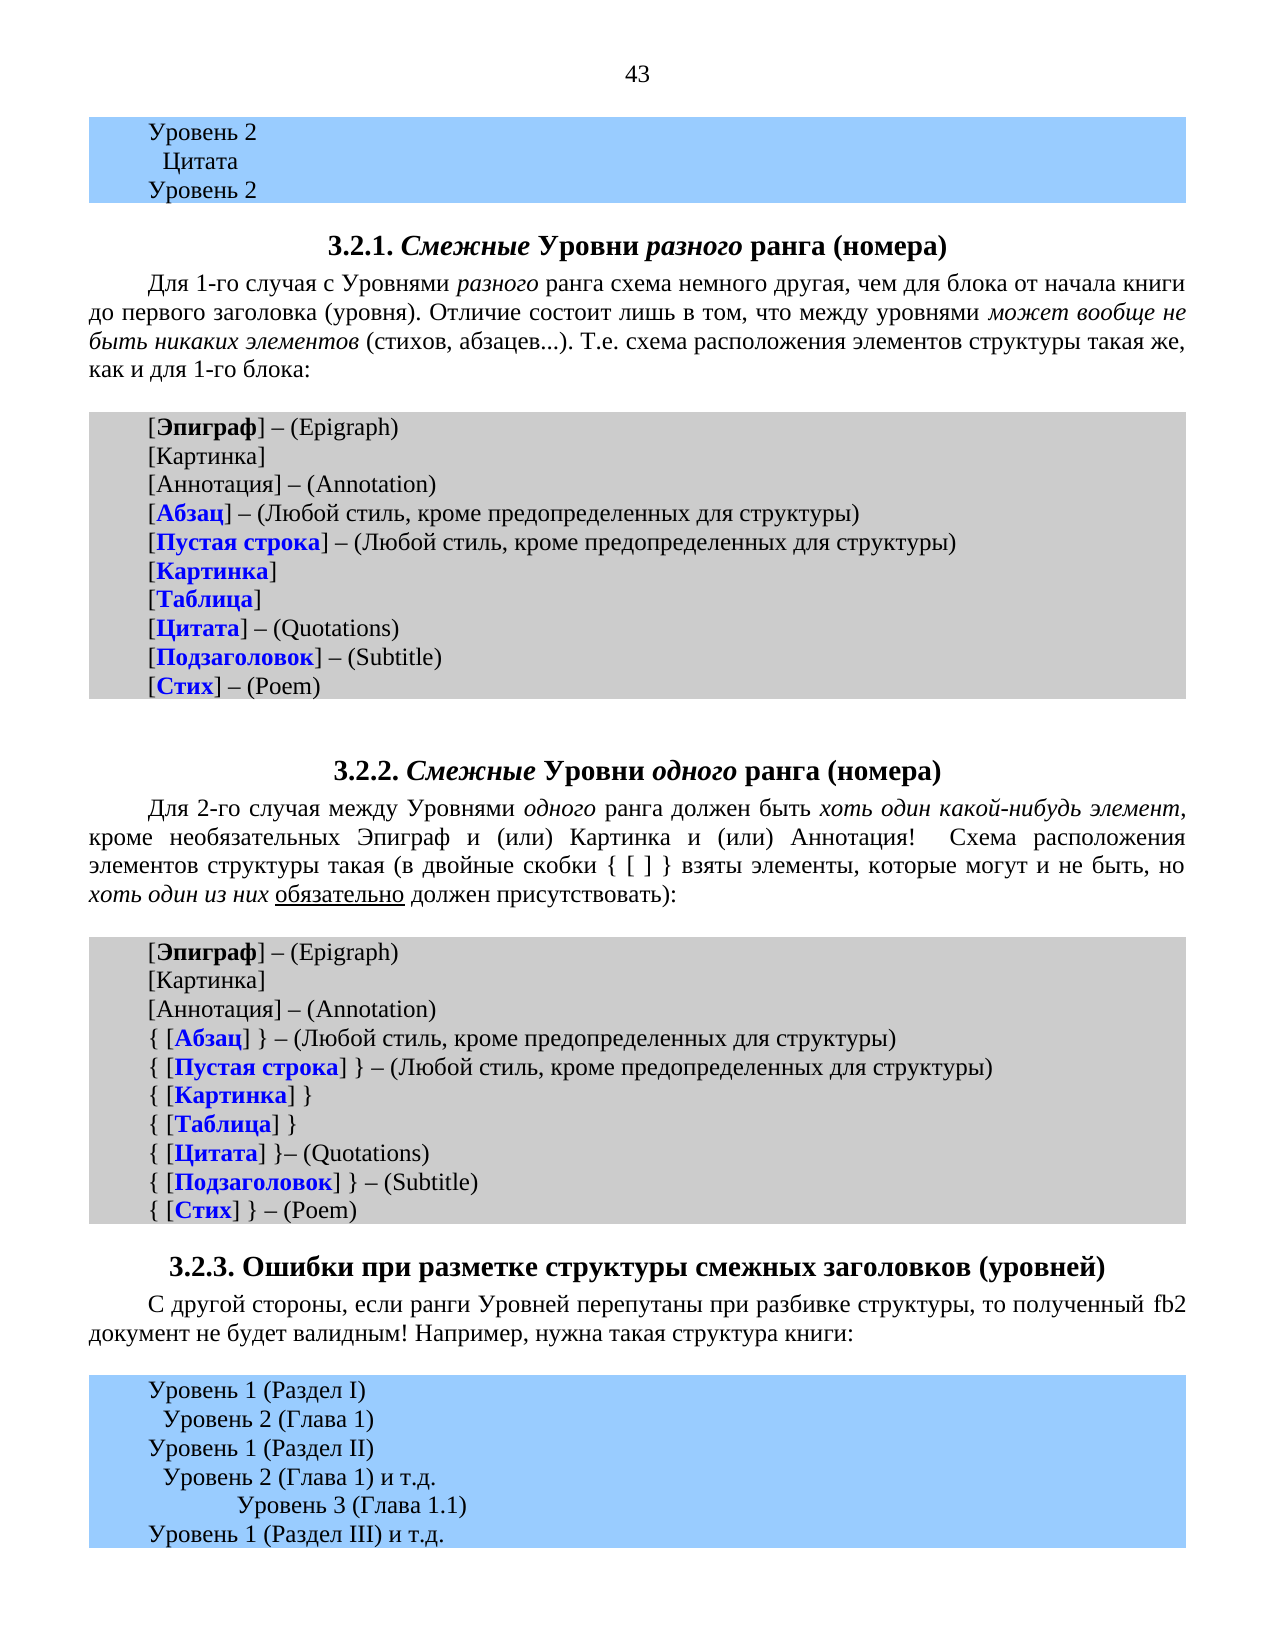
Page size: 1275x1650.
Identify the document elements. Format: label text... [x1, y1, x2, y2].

text [Пустая строка] – (Любой стиль, кроме предопределенных для структуры) [89, 527, 1186, 556]
text [Картинка] [89, 966, 1186, 994]
text { [Подзаголовок] } – (Subtitle) [89, 1167, 1186, 1196]
text { [Абзац] } – (Любой стиль, кроме предопределенных для структуры) [89, 1023, 1186, 1052]
text [Аннотация] – (Annotation) [89, 469, 1186, 498]
text [Подзаголовок] – (Subtitle) [89, 642, 1186, 671]
text Уровень 1 (Раздел I) [89, 1375, 1186, 1404]
text [Абзац] – (Любой стиль, кроме предопределенных для структуры) [89, 498, 1186, 527]
text { [Цитата] }– (Quotations) [89, 1138, 1186, 1167]
text Уровень 1 (Раздел III) и т.д. [89, 1519, 1186, 1548]
text Уровень 2 [89, 175, 1186, 203]
text Для 2-го случая между Уровнями одного ранга должен быть хоть один какой-нибудь элемент, кроме необязательных Эпиграф и (или) Картинка и (или) Аннотация! Схема расположения элементов структуры такая (в двойные скобки { [ ] } взяты элементы, которые могут и не быть, но хоть один из них обязательно должен присутствовать): [89, 793, 1186, 908]
text { [Стих] } – (Poem) [89, 1196, 1186, 1224]
text { [Картинка] } [89, 1081, 1186, 1109]
text Цитата [89, 146, 1186, 175]
text [Картинка] [89, 556, 1186, 584]
subtitle 3.2.3. Ошибки при разметке структуры смежных заголовков (уровней) [89, 1249, 1186, 1283]
subtitle 3.2.1. Смежные Уровни разного ранга (номера) [89, 228, 1186, 262]
subtitle 3.2.2. Смежные Уровни одного ранга (номера) [89, 753, 1186, 787]
text [Цитата] – (Quotations) [89, 613, 1186, 642]
text [Таблица] [89, 584, 1186, 613]
text Уровень 3 (Глава 1.1) [89, 1490, 1186, 1519]
text Уровень 2 (Глава 1) [89, 1404, 1186, 1433]
text { [Таблица] } [89, 1109, 1186, 1138]
text Уровень 2 (Глава 1) и т.д. [89, 1462, 1186, 1490]
text Уровень 1 (Раздел II) [89, 1433, 1186, 1462]
text Для 1-го случая с Уровнями разного ранга схема немного другая, чем для блока от начала книги до первого заголовка (уровня). Отличие состоит лишь в том, что между уровнями может вообще не быть никаких элементов (стихов, абзацев...). Т.е. схема расположения элементов структуры такая же, как и для 1-го блока: [89, 268, 1186, 383]
text Уровень 2 [89, 117, 1186, 146]
text { [Пустая строка] } – (Любой стиль, кроме предопределенных для структуры) [89, 1052, 1186, 1081]
text [Аннотация] – (Annotation) [89, 994, 1186, 1023]
text С другой стороны, если ранги Уровней перепутаны при разбивке структуры, то полученный fb2 документ не будет валидным! Например, нужна такая структура книги: [89, 1289, 1186, 1347]
text [Эпиграф] – (Epigraph) [89, 412, 1186, 441]
text [Эпиграф] – (Epigraph) [89, 937, 1186, 966]
text [Картинка] [89, 441, 1186, 469]
text [Стих] – (Poem) [89, 671, 1186, 699]
